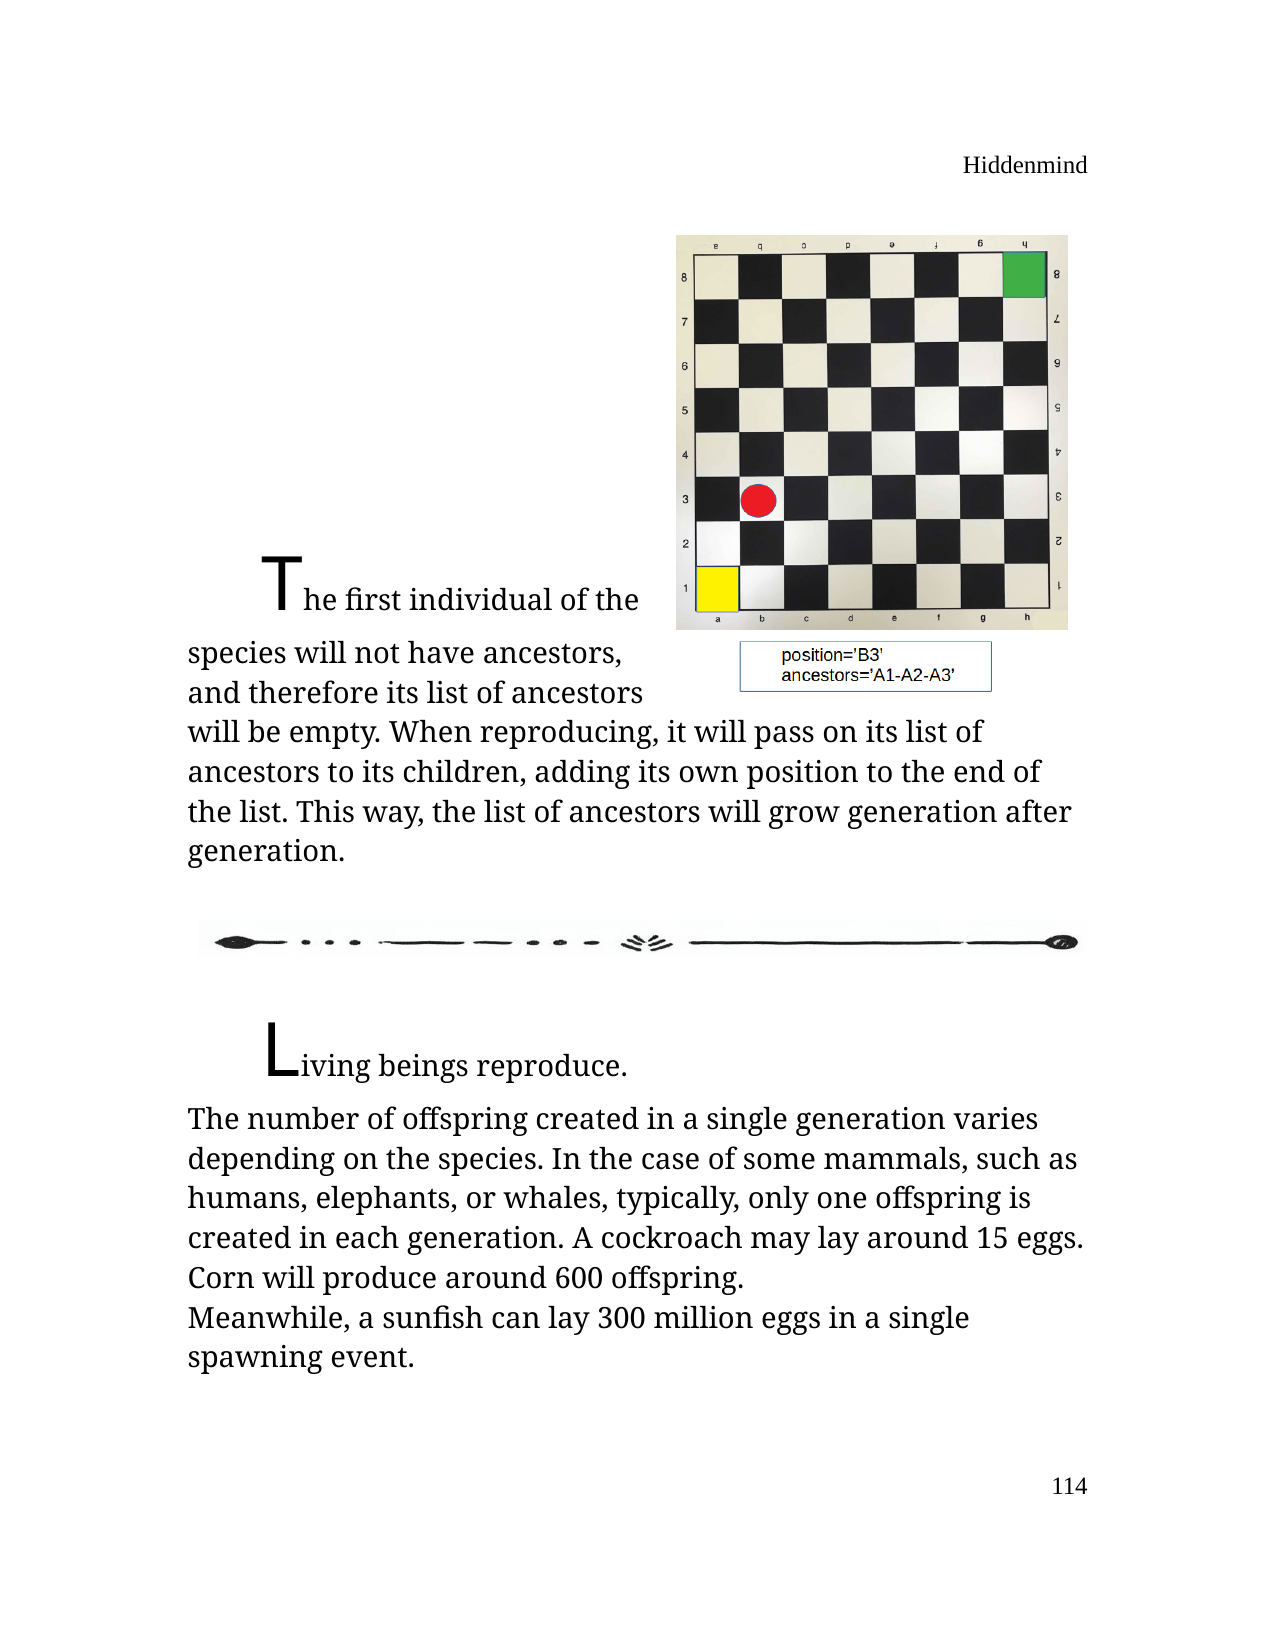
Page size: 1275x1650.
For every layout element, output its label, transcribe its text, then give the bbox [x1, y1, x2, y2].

text Meanwhile, a sunfish can lay 300 million eggs in a single spawning event. [187, 1297, 1087, 1376]
picture [671, 230, 1071, 693]
text The first individual of the species will not have ancestors, and therefore its list of ancestors will be empty. When reproducing, it will pass on its list of ancestors to its children, adding its own position to the end of the list. This way, the list of ancestors will grow generation after generation. [187, 530, 1087, 870]
text Living beings reproduce. [187, 996, 1087, 1098]
text The number of offspring created in a single generation varies depending on the species. In the case of some mammals, such as humans, elephants, or whales, typically, only one offspring is created in each generation. A cockroach may lay around 15 eggs. Corn will produce around 600 offspring. [187, 1098, 1087, 1297]
picture [198, 920, 1088, 957]
